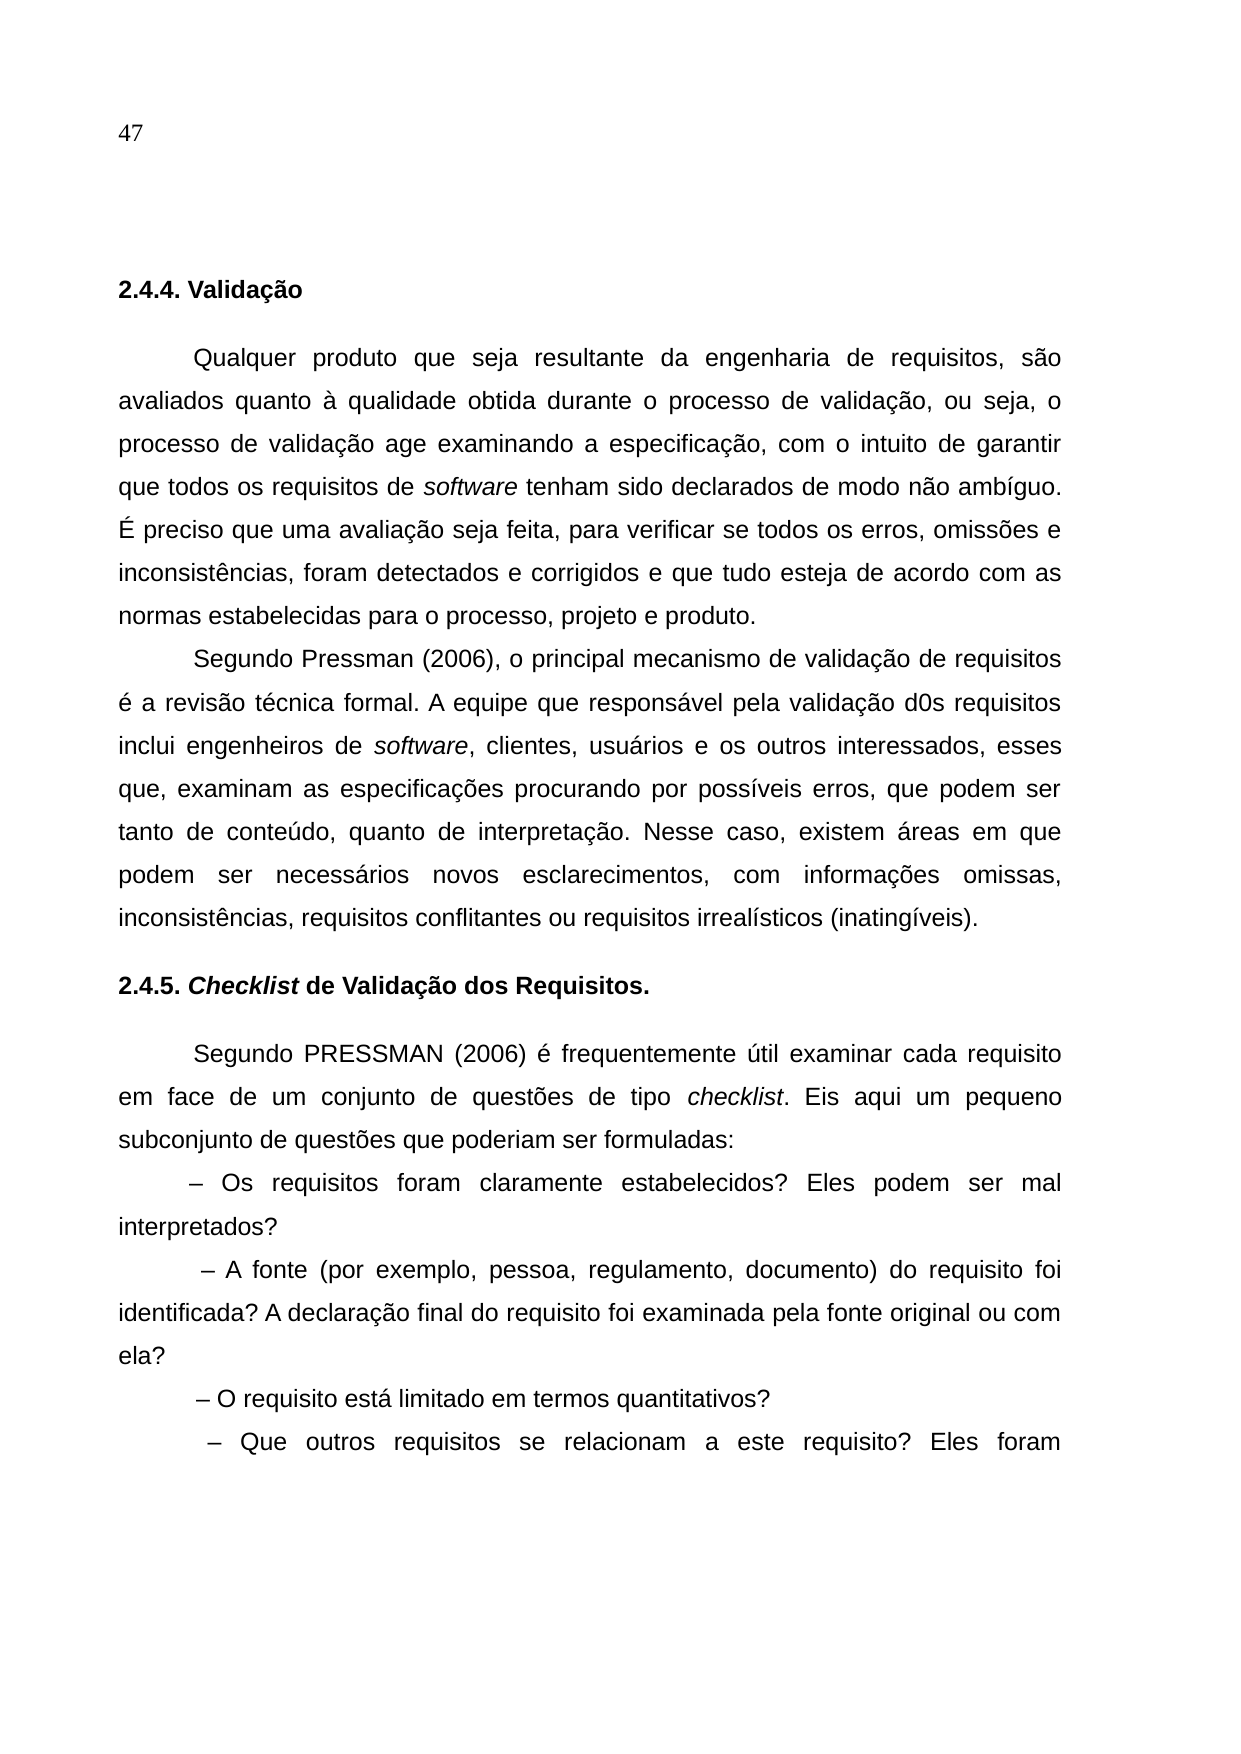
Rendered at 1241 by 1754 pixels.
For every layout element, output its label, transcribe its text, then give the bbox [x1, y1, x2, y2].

text Segundo PRESSMAN (2006) é frequentemente útil examinar cada requisito em face de um conjunto de questões de tipo checklist. Eis aqui um pequeno subconjunto de questões que poderiam ser formuladas: [118, 1039, 1063, 1154]
subtitle 2.4.5. Checklist de Validação dos Requisitos. [118, 971, 1063, 1000]
subtitle 2.4.4. Validação [118, 274, 1063, 303]
text – O requisito está limitado em termos quantitativos? [118, 1384, 1063, 1413]
text Qualquer produto que seja resultante da engenharia de requisitos, são avaliados quanto à qualidade obtida durante o processo de validação, ou seja, o processo de validação age examinando a especificação, com o intuito de garantir que todos os requisitos de software tenham sido declarados de modo não ambíguo. É preciso que uma avaliação seja feita, para verificar se todos os erros, omissões e inconsistências, foram detectados e corrigidos e que tudo esteja de acordo com as normas estabelecidas para o processo, projeto e produto. [118, 342, 1063, 630]
text Segundo Pressman (2006), o principal mecanismo de validação de requisitos é a revisão técnica formal. A equipe que responsável pela validação d0s requisitos inclui engenheiros de software, clientes, usuários e os outros interessados, esses que, examinam as especificações procurando por possíveis erros, que podem ser tanto de conteúdo, quanto de interpretação. Nesse caso, existem áreas em que podem ser necessários novos esclarecimentos, com informações omissas, inconsistências, requisitos conflitantes ou requisitos irrealísticos (inatingíveis). [118, 644, 1063, 932]
text – Os requisitos foram claramente estabelecidos? Eles podem ser mal interpretados? [118, 1168, 1063, 1240]
text – A fonte (por exemplo, pessoa, regulamento, documento) do requisito foi identificada? A declaração final do requisito foi examinada pela fonte original ou com ela? [118, 1254, 1063, 1369]
text – Que outros requisitos se relacionam a este requisito? Eles foram [118, 1427, 1063, 1456]
